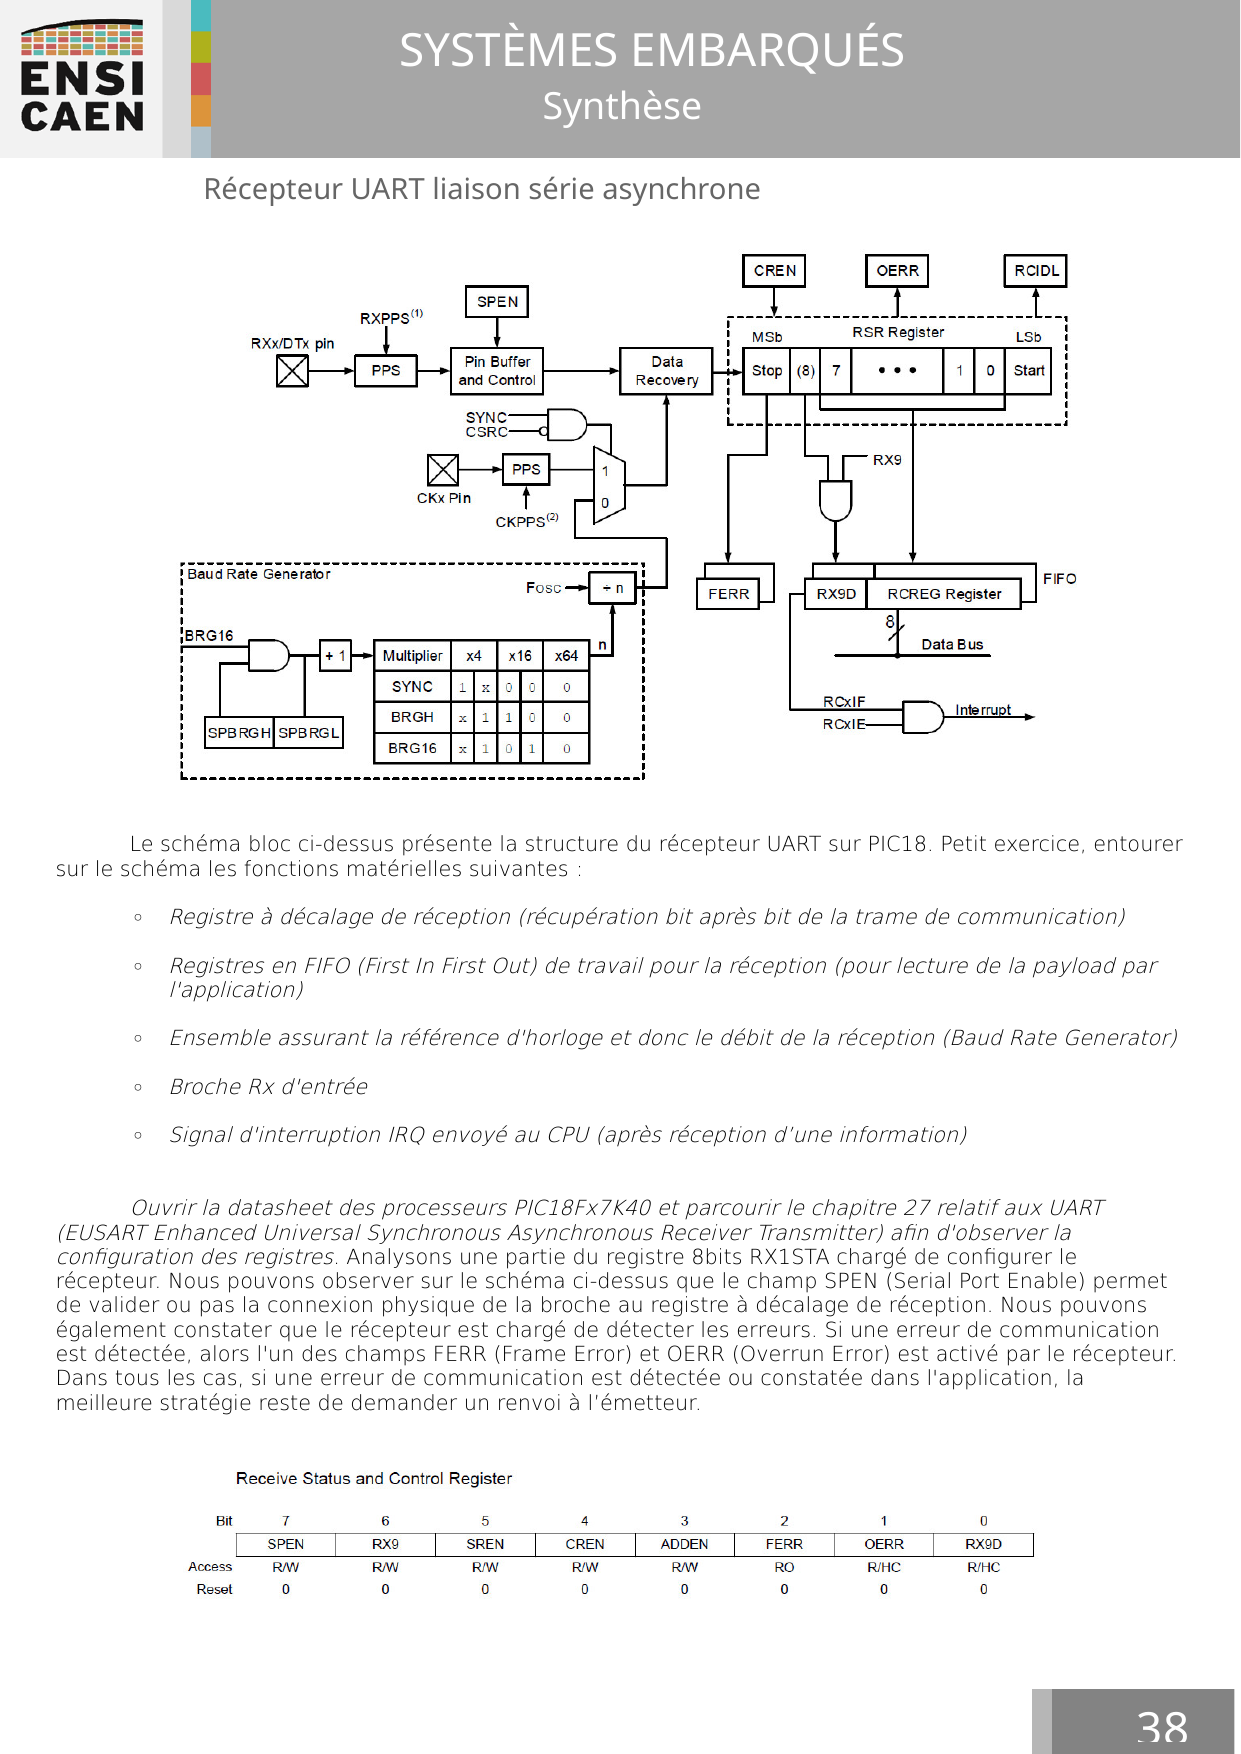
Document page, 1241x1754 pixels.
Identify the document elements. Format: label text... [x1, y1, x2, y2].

list Ensemble assurant la référence d'horloge et donc le débit de la réception (Baud Rate Generator) [130, 1026, 1189, 1051]
text Ouvrir la datasheet des processeurs PIC18Fx7K40 et parcourir le chapitre 27 relatif aux UART (EUSART Enhanced Universal Synchronous Asynchronous Receiver Transmitter) afin d'observer la configuration des registres. Analysons une partie du registre 8bits RX1STA chargé de configurer le récepteur. Nous pouvons observer sur le schéma ci-dessus que le champ SPEN (Serial Port Enable) permet de valider ou pas la connexion physique de la broche au registre à décalage de réception. Nous pouvons également constater que le récepteur est chargé de détecter les erreurs. Si une erreur de communication est détectée, alors l'un des champs FERR (Frame Error) et OERR (Overrun Error) est activé par le récepteur. Dans tous les cas, si une erreur de communication est détectée ou constatée dans l'application, la meilleure stratégie reste de demander un renvoi à l’émetteur. [55, 1196, 1189, 1415]
list Registres en FIFO (First In First Out) de travail pour la réception (pour lecture de la payload par l'application) [130, 954, 1189, 1002]
text Le schéma bloc ci-dessus présente la structure du récepteur UART sur PIC18. Petit exercice, entourer sur le schéma les fonctions matérielles suivantes : [55, 832, 1189, 881]
picture [106, 1463, 1139, 1600]
list Signal d'interruption IRQ envoyé au CPU (après réception d’une information) [130, 1123, 1189, 1148]
picture [0, 0, 1241, 158]
picture [106, 249, 1139, 784]
text Récepteur UART liaison série asynchrone [55, 164, 1189, 209]
list Broche Rx d'entrée [130, 1075, 1189, 1099]
list Registre à décalage de réception (récupération bit après bit de la trame de communication) [130, 905, 1189, 929]
picture [1032, 1689, 1235, 1754]
